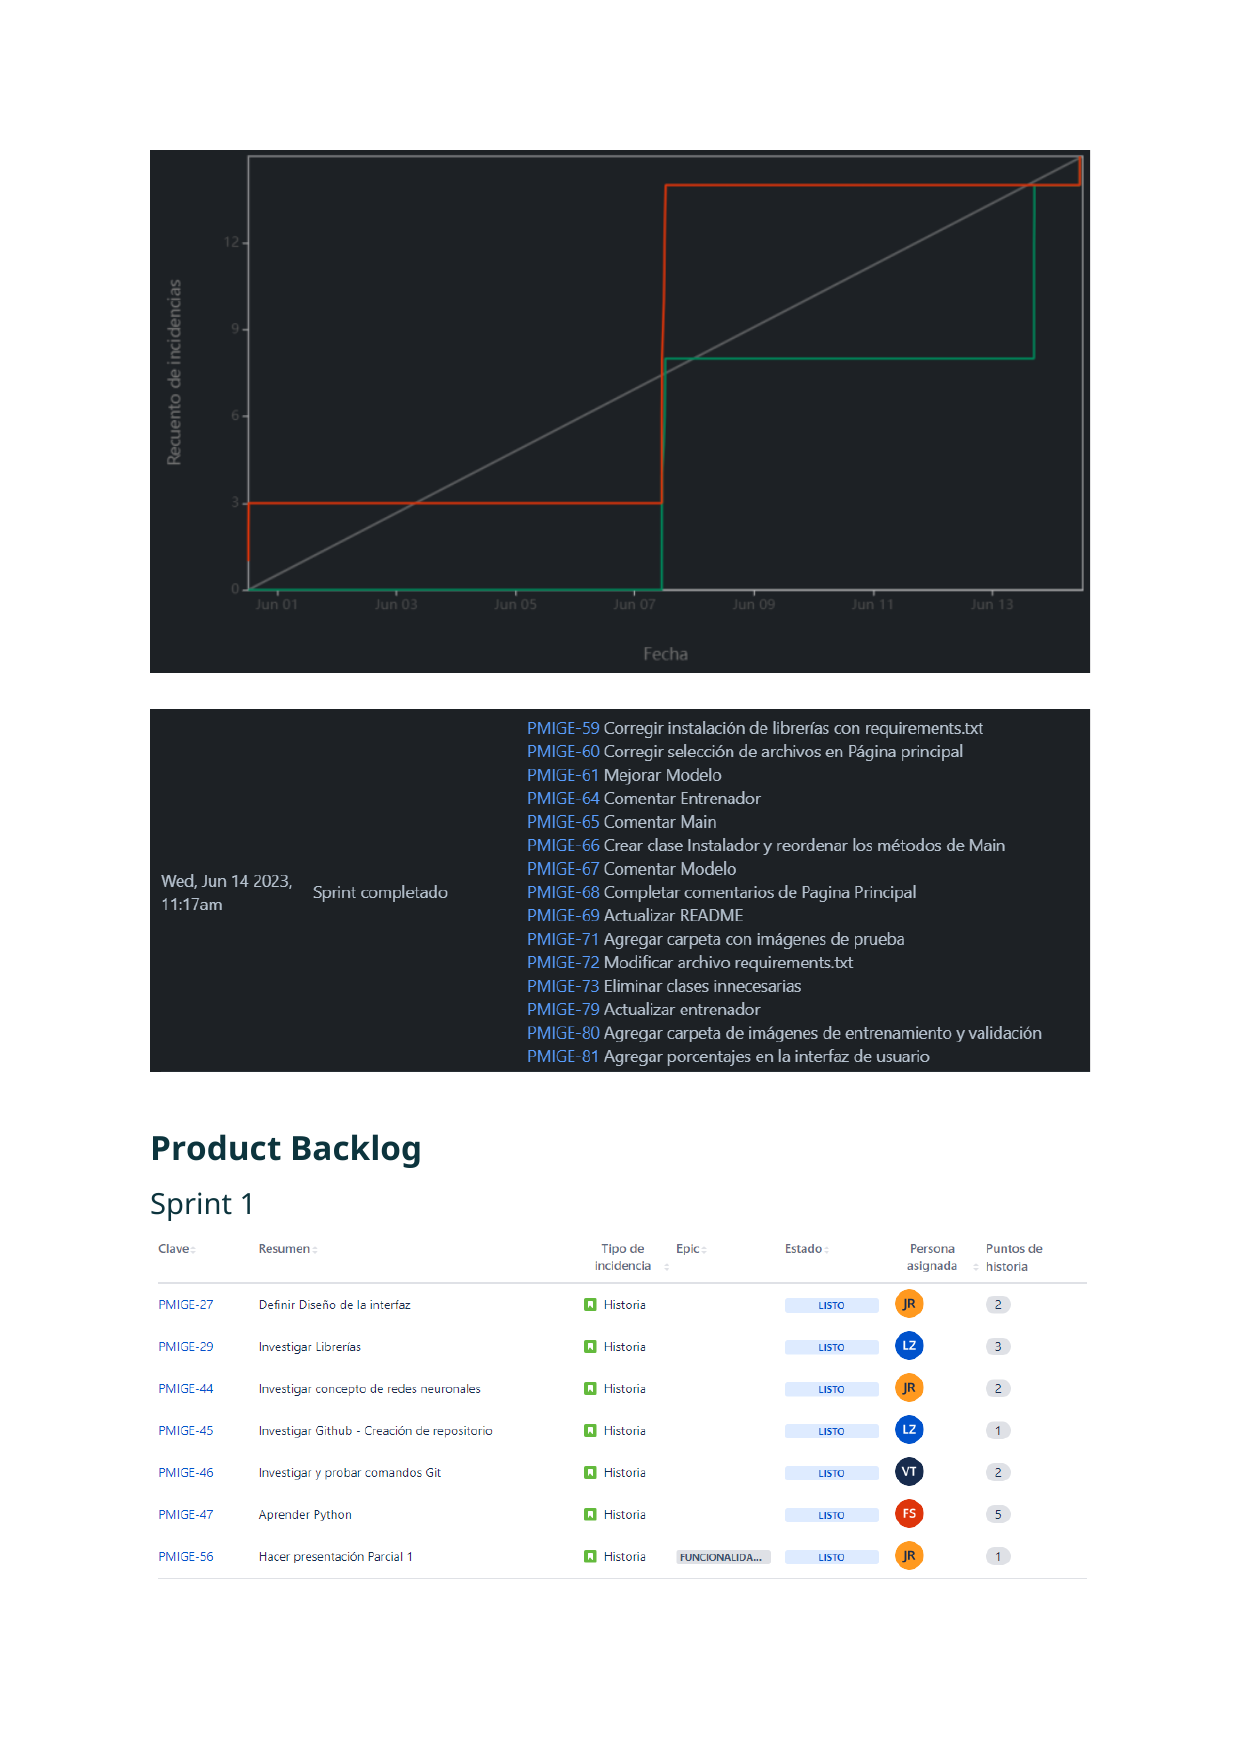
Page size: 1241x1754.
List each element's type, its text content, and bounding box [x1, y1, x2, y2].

picture [150, 1231, 1091, 1579]
subtitle Product Backlog [150, 1125, 1090, 1170]
picture [150, 150, 1091, 673]
subtitle Sprint 1 [150, 1183, 1090, 1223]
picture [150, 709, 1091, 1072]
